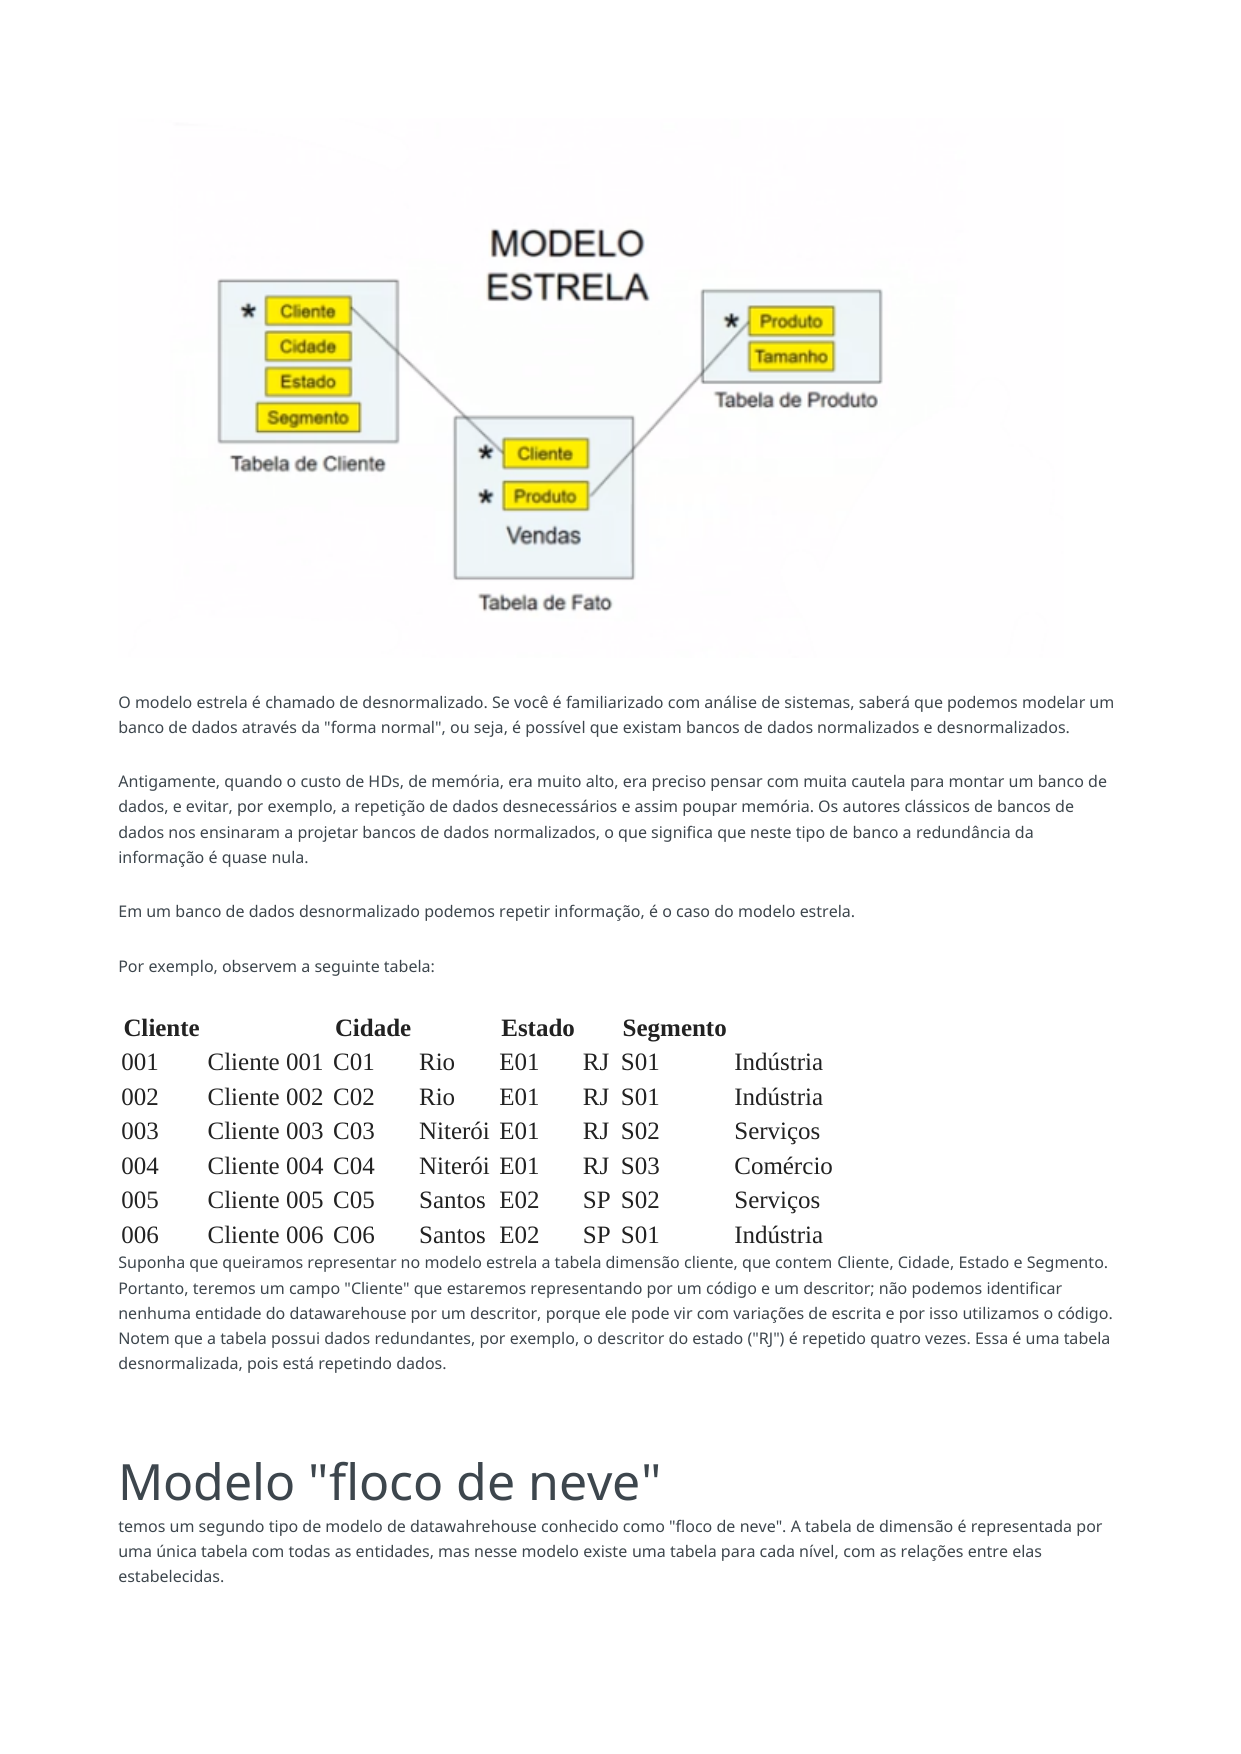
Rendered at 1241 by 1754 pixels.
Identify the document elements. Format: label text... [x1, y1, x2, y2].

table_cell S01 [618, 1217, 731, 1252]
table_header Cidade [330, 1010, 416, 1044]
text Notem que a tabela possui dados redundantes, por exemplo, o descritor do estado ("RJ") é repetido quatro vezes. Essa é uma tabela desnormalizada, pois está repetindo dados. [118, 1327, 1122, 1374]
table_cell RJ [580, 1148, 618, 1183]
table_cell Comércio [731, 1148, 842, 1183]
subtitle Modelo "floco de neve" [118, 1447, 1122, 1515]
table_cell Santos [416, 1183, 496, 1217]
table_cell C05 [330, 1183, 416, 1217]
table_cell 002 [118, 1079, 204, 1113]
table_cell Indústria [731, 1079, 842, 1113]
table_cell S01 [618, 1044, 731, 1079]
table_cell Santos [416, 1217, 496, 1252]
table_cell Cliente 002 [205, 1079, 330, 1113]
table_cell S01 [618, 1079, 731, 1113]
table_cell Rio [416, 1079, 496, 1113]
table_header [731, 1010, 842, 1044]
table_cell Cliente 001 [205, 1044, 330, 1079]
table_cell C04 [330, 1148, 416, 1183]
table_cell C03 [330, 1114, 416, 1148]
table_cell Niterói [416, 1148, 496, 1183]
text Antigamente, quando o custo de HDs, de memória, era muito alto, era preciso pensar com muita cautela para montar um banco de dados, e evitar, por exemplo, a repetição de dados desnecessários e assim poupar memória. Os autores clássicos de bancos de dados nos ensinaram a projetar bancos de dados normalizados, o que significa que neste tipo de banco a redundância da informação é quase nula. [118, 771, 1122, 868]
table_cell S02 [618, 1114, 731, 1148]
table_cell Cliente 004 [205, 1148, 330, 1183]
table_cell E01 [496, 1148, 580, 1183]
table_cell RJ [580, 1044, 618, 1079]
table_cell Cliente 006 [205, 1217, 330, 1252]
table_cell C06 [330, 1217, 416, 1252]
table_cell S02 [618, 1183, 731, 1217]
table_cell S03 [618, 1148, 731, 1183]
table_header [580, 1010, 618, 1044]
table_header [416, 1010, 496, 1044]
text Por exemplo, observem a seguinte tabela: [118, 955, 1122, 977]
table_cell SP [580, 1183, 618, 1217]
table_cell E01 [496, 1044, 580, 1079]
table_cell 004 [118, 1148, 204, 1183]
table_cell Indústria [731, 1217, 842, 1252]
table_cell Rio [416, 1044, 496, 1079]
table_cell 003 [118, 1114, 204, 1148]
table_cell 006 [118, 1217, 204, 1252]
table_cell RJ [580, 1079, 618, 1113]
table_cell C02 [330, 1079, 416, 1113]
table_cell Cliente 005 [205, 1183, 330, 1217]
text O modelo estrela é chamado de desnormalizado. Se você é familiarizado com análise de sistemas, saberá que podemos modelar um banco de dados através da "forma normal", ou seja, é possível que existam bancos de dados normalizados e desnormalizados. [118, 691, 1122, 738]
table_cell Indústria [731, 1044, 842, 1079]
table_cell E01 [496, 1114, 580, 1148]
table_cell E02 [496, 1183, 580, 1217]
table_header Estado [496, 1010, 580, 1044]
table_cell 005 [118, 1183, 204, 1217]
table_header Segmento [618, 1010, 731, 1044]
table_cell Cliente 003 [205, 1114, 330, 1148]
table_cell 001 [118, 1044, 204, 1079]
table_cell E02 [496, 1217, 580, 1252]
table_header [205, 1010, 330, 1044]
table_cell E01 [496, 1079, 580, 1113]
table_cell Niterói [416, 1114, 496, 1148]
table_header Cliente [118, 1010, 204, 1044]
table_cell SP [580, 1217, 618, 1252]
picture [118, 118, 1064, 658]
table_cell C01 [330, 1044, 416, 1079]
table_cell RJ [580, 1114, 618, 1148]
text Em um banco de dados desnormalizado podemos repetir informação, é o caso do modelo estrela. [118, 901, 1122, 922]
text Suponha que queiramos representar no modelo estrela a tabela dimensão cliente, que contem Cliente, Cidade, Estado e Segmento. Portanto, teremos um campo "Cliente" que estaremos representando por um código e um descritor; não podemos identificar nenhuma entidade do datawarehouse por um descritor, porque ele pode vir com variações de escrita e por isso utilizamos o código. [118, 1252, 1122, 1324]
table_cell Serviços [731, 1114, 842, 1148]
text temos um segundo tipo de modelo de datawahrehouse conhecido como "floco de neve". A tabela de dimensão é representada por uma única tabela com todas as entidades, mas nesse modelo existe uma tabela para cada nível, com as relações entre elas estabelecidas. [118, 1515, 1122, 1587]
table_cell Serviços [731, 1183, 842, 1217]
